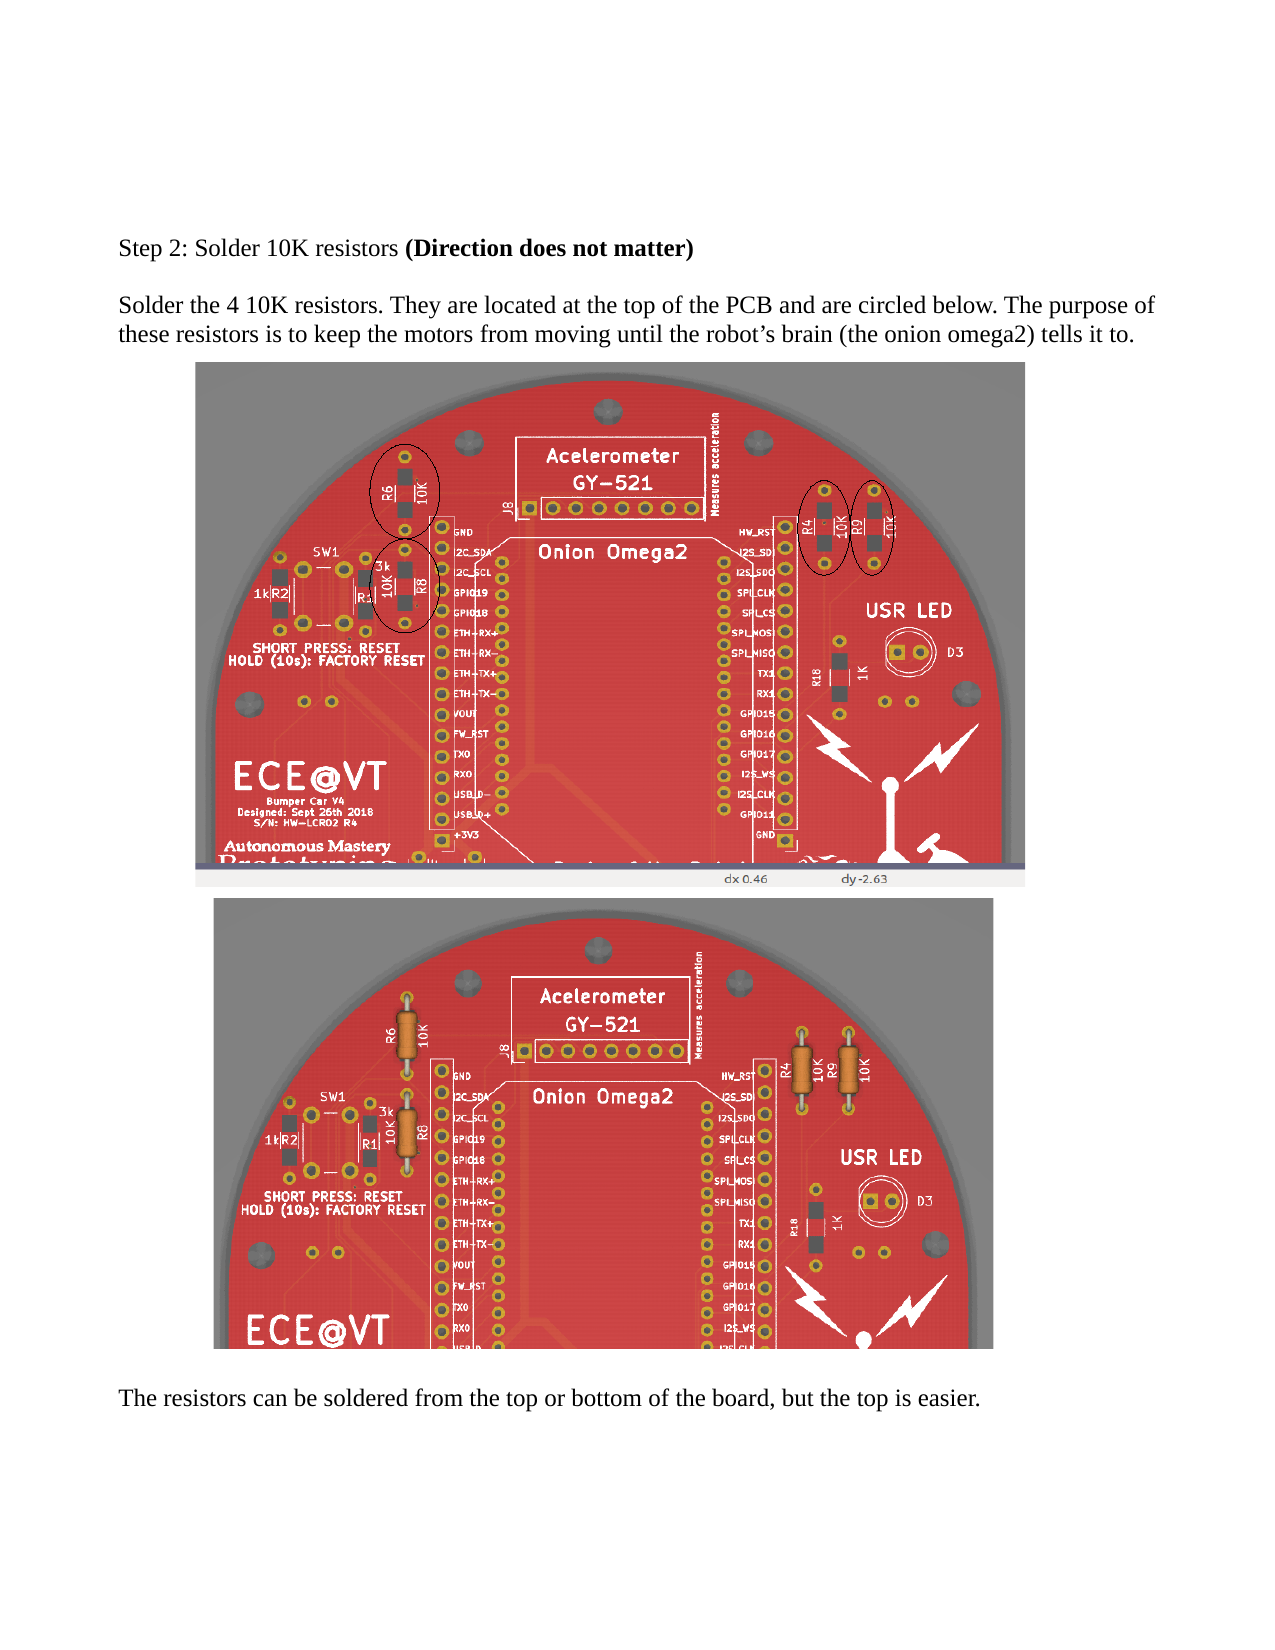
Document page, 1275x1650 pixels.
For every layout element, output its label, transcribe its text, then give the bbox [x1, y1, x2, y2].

picture [213, 898, 994, 1349]
picture [195, 362, 1025, 887]
text Solder the 4 10K resistors. They are located at the top of the PCB and are circled below. The purpose of these resistors is to keep the motors from moving until the robot’s brain (the onion omega2) tells it to. [118, 291, 1157, 348]
text The resistors can be soldered from the top or bottom of the board, but the top is easier. [118, 1383, 1157, 1412]
text Step 2: Solder 10K resistors (Direction does not matter) [118, 233, 1157, 262]
